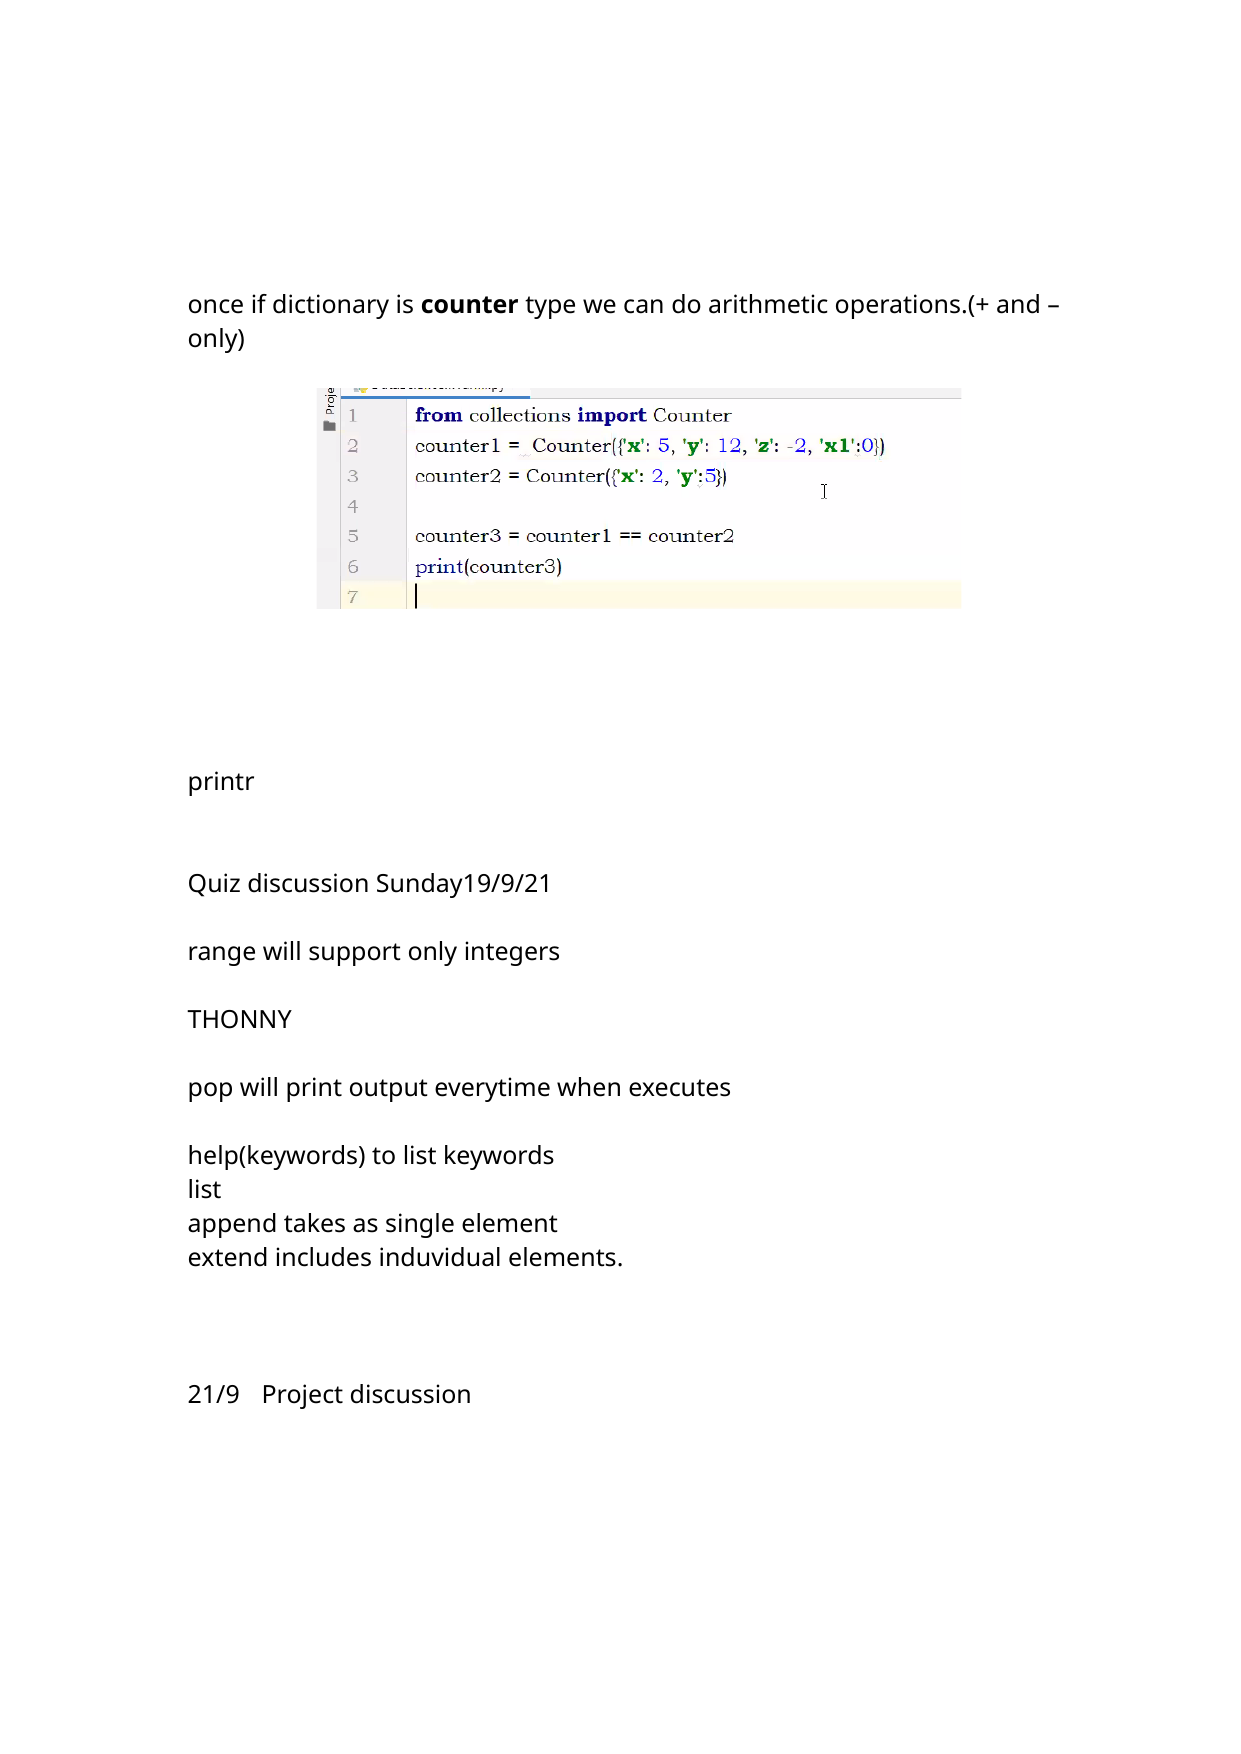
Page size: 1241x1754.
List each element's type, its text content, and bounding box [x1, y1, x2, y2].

text printr [187, 763, 1090, 797]
text pop will print output everytime when executes [187, 1070, 1090, 1104]
text once if dictionary is counter type we can do arithmetic operations.(+ and – only) [187, 286, 1090, 354]
text THONNY [187, 1002, 1090, 1036]
text list [187, 1172, 1090, 1206]
text help(keywords) to list keywords [187, 1138, 1090, 1172]
text 21/9 Project discussion [187, 1376, 1090, 1410]
text range will support only integers [187, 933, 1090, 967]
text append takes as single element [187, 1206, 1090, 1240]
text extend includes induvidual elements. [187, 1240, 1090, 1274]
picture [316, 388, 962, 609]
text Quiz discussion Sunday19/9/21 [187, 865, 1090, 899]
